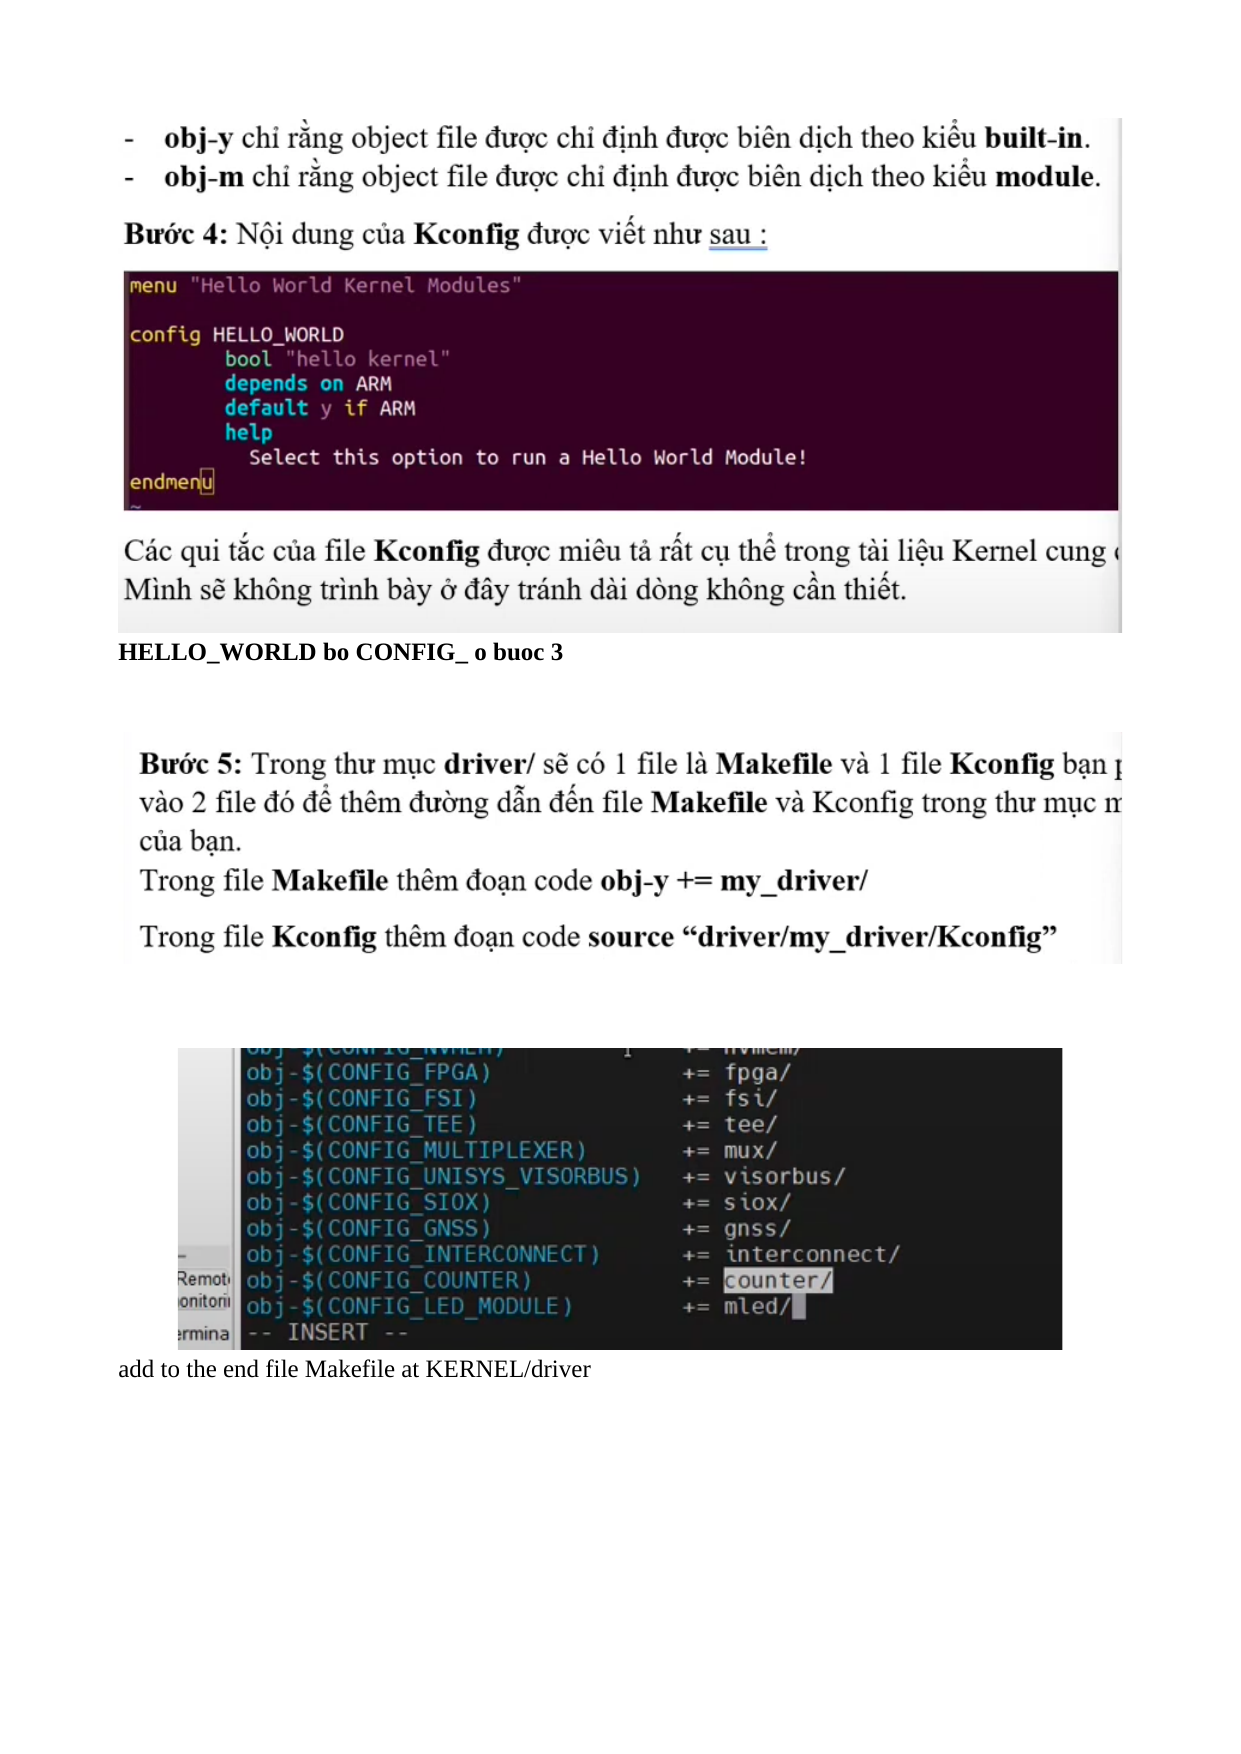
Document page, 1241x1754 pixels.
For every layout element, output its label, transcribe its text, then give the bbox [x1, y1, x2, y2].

text HELLO_WORLD bo CONFIG_ o buoc 3 [118, 633, 1122, 666]
picture [118, 118, 1123, 633]
picture [177, 1048, 1063, 1350]
text add to the end file Makefile at KERNEL/driver [118, 1048, 1122, 1383]
picture [118, 732, 1123, 964]
